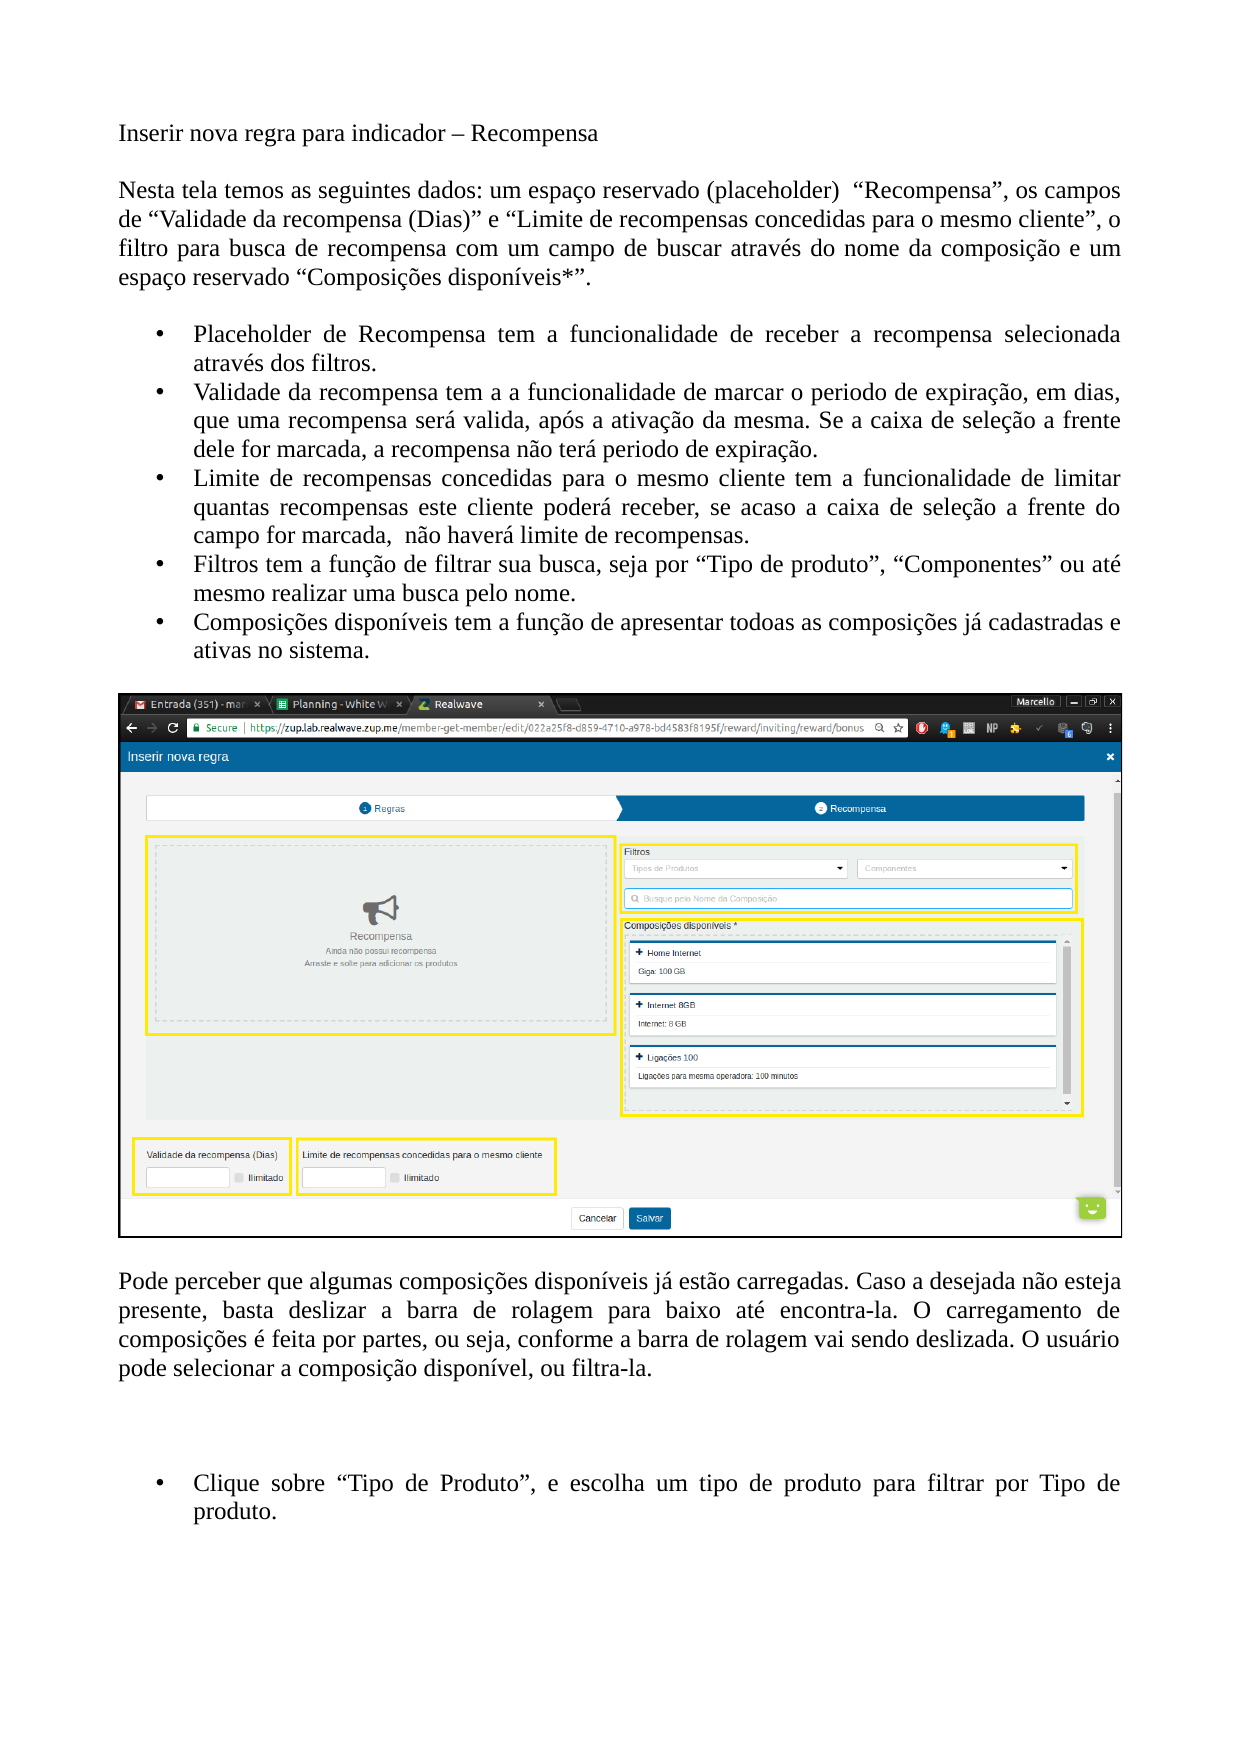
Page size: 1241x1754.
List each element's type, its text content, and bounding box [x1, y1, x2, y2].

list Validade da recompensa tem a a funcionalidade de marcar o periodo de expiração, em dias, que uma recompensa será valida, após a ativação da mesma. Se a caixa de seleção a frente dele for marcada, a recompensa não terá periodo de expiração. [156, 377, 1122, 463]
picture [118, 693, 1123, 1238]
text Nesta tela temos as seguintes dados: um espaço reservado (placeholder) “Recompensa”, os campos de “Validade da recompensa (Dias)” e “Limite de recompensas concedidas para o mesmo cliente”, o filtro para busca de recompensa com um campo de buscar através do nome da composição e um espaço reservado “Composições disponíveis*”. [118, 176, 1122, 291]
text Inserir nova regra para indicador – Recompensa [118, 118, 1122, 147]
list Filtros tem a função de filtrar sua busca, seja por “Tipo de produto”, “Componentes” ou até mesmo realizar uma busca pelo nome. [156, 549, 1122, 607]
text Pode perceber que algumas composições disponíveis já estão carregadas. Caso a desejada não esteja presente, basta deslizar a barra de rolagem para baixo até encontra-la. O carregamento de composições é feita por partes, ou seja, conforme a barra de rolagem vai sendo deslizada. O usuário pode selecionar a composição disponível, ou filtra-la. [118, 1266, 1122, 1381]
list Clique sobre “Tipo de Produto”, e escolha um tipo de produto para filtrar por Tipo de produto. [156, 1468, 1122, 1525]
list Composições disponíveis tem a função de apresentar todoas as composições já cadastradas e ativas no sistema. [156, 607, 1122, 664]
list Limite de recompensas concedidas para o mesmo cliente tem a funcionalidade de limitar quantas recompensas este cliente poderá receber, se acaso a caixa de seleção a frente do campo for marcada, não haverá limite de recompensas. [156, 463, 1122, 549]
list Placeholder de Recompensa tem a funcionalidade de receber a recompensa selecionada através dos filtros. [156, 319, 1122, 377]
